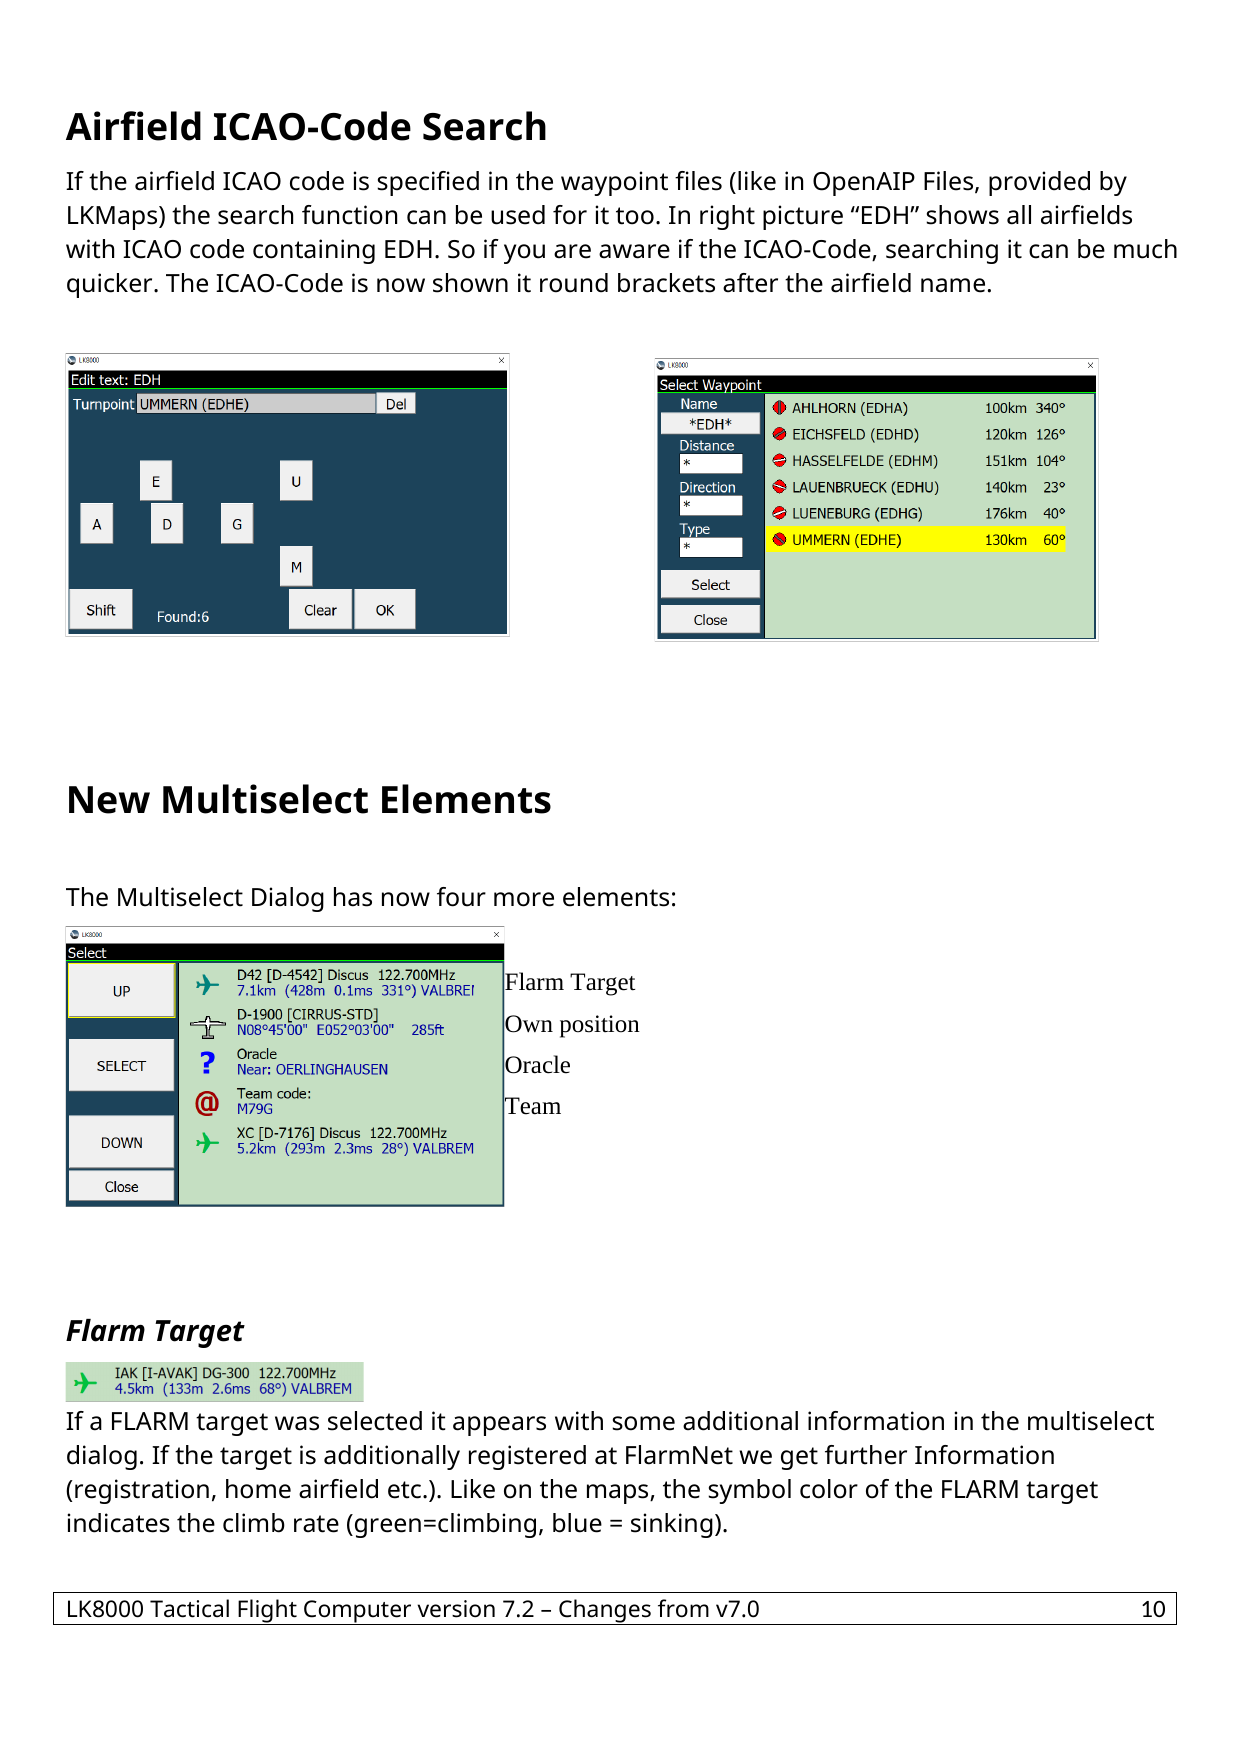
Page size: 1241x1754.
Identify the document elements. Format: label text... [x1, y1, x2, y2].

subtitle Flarm Target [66, 1310, 1181, 1350]
text If a FLARM target was selected it appears with some additional information in the multiselect dialog. If the target is additionally registered at FlarmNet we get further Information (registration, home airfield etc.). Like on the maps, the symbol color of the FLARM target indicates the climb rate (green=climbing, blue = sinking). [66, 1403, 1181, 1540]
picture [654, 358, 1099, 642]
text If the airfield ICAO code is specified in the waypoint files (like in OpenAIP Files, provided by LKMaps) the search function can be used for it too. In right picture “EDH” shows all airfields with ICAO code containing EDH. So if you are aware if the ICAO-Code, searching it can be much quicker. The ICAO-Code is now shown it round brackets after the airfield name. [66, 163, 1181, 300]
subtitle New Multiselect Elements [66, 773, 1181, 824]
picture [65, 926, 505, 1207]
text Oracle [505, 1050, 1181, 1079]
text Team [505, 1091, 1181, 1120]
text The Multiselect Dialog has now four more elements: [66, 880, 1181, 914]
text Flarm Target [505, 967, 1181, 996]
picture [65, 353, 510, 637]
text Own position [505, 1009, 1181, 1037]
subtitle Airfield ICAO-Code Search [66, 100, 1181, 151]
picture [65, 1362, 364, 1402]
